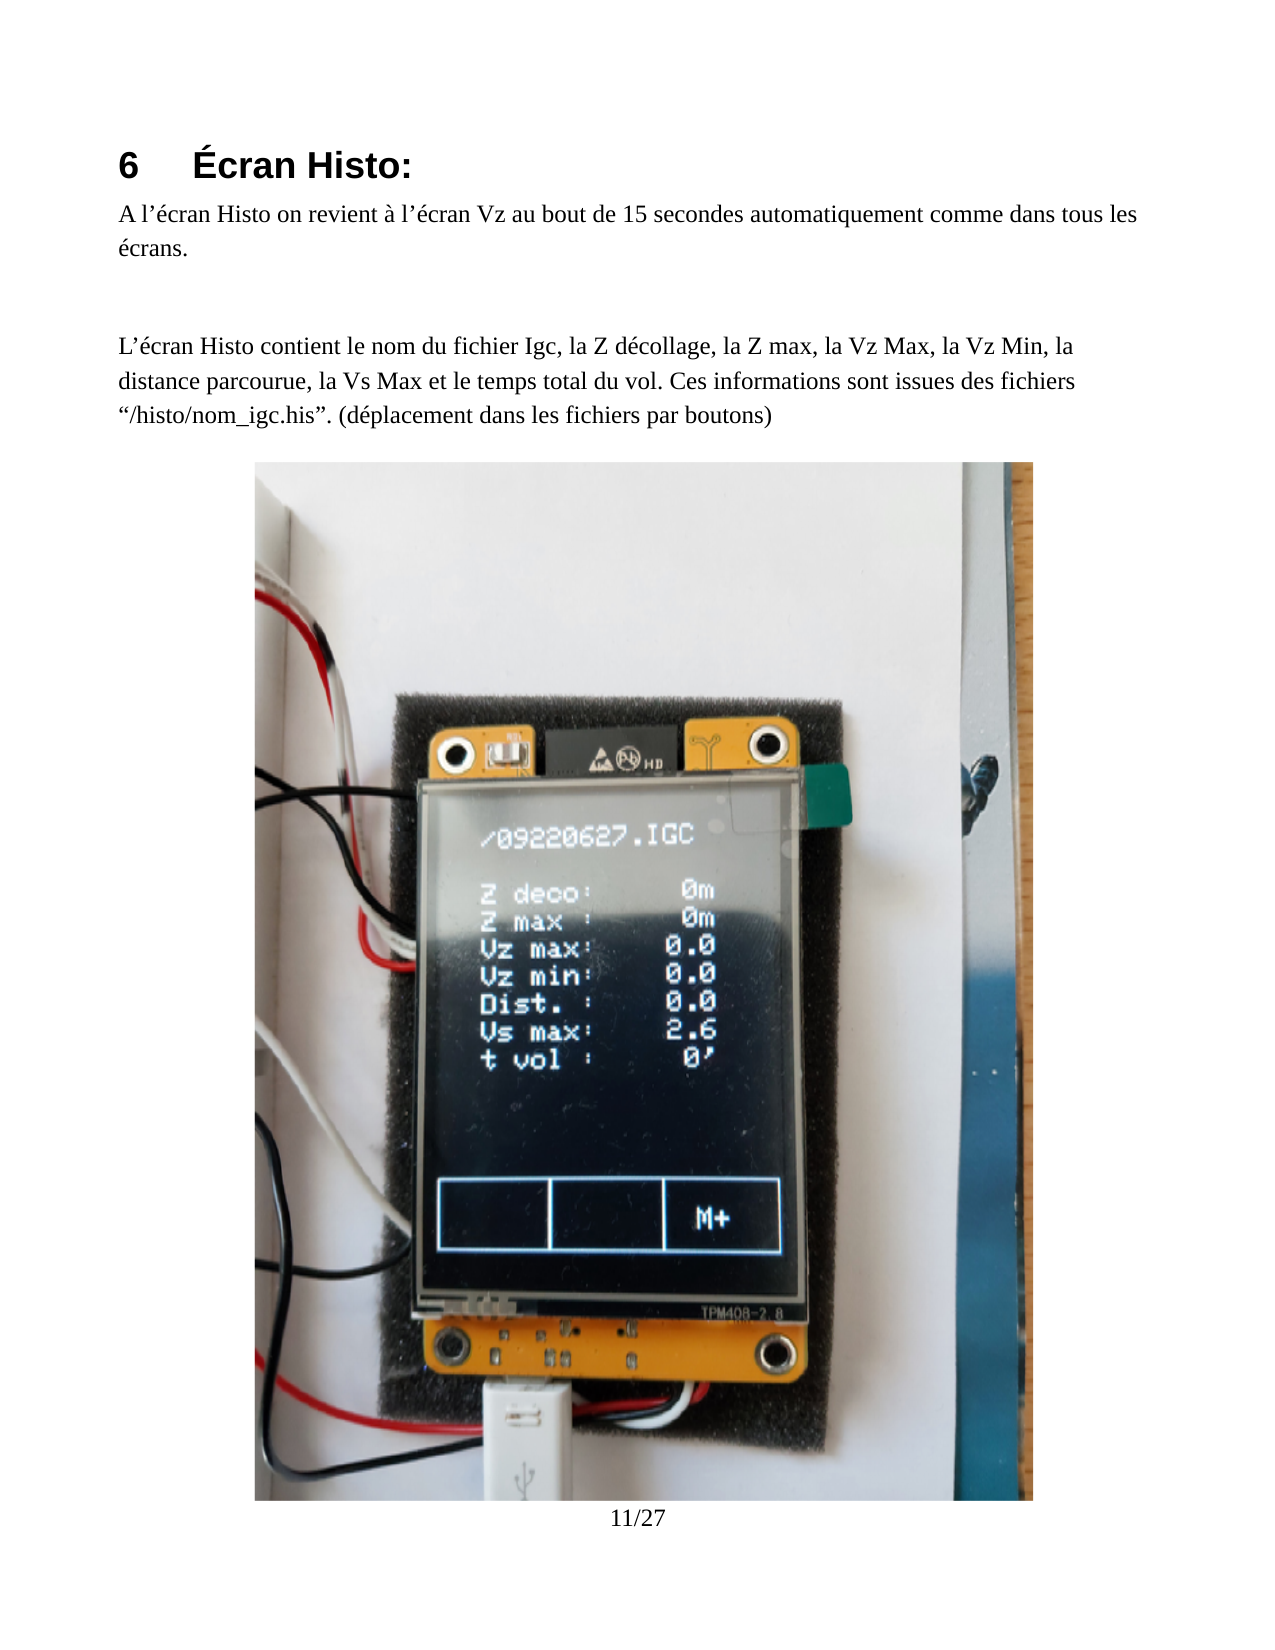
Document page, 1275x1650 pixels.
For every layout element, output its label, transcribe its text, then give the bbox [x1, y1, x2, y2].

subtitle Écran Histo: [118, 143, 1157, 186]
picture [255, 463, 1034, 1500]
text L’écran Histo contient le nom du fichier Igc, la Z décollage, la Z max, la Vz Max, la Vz Min, la distance parcourue, la Vs Max et le temps total du vol. Ces informations sont issues des fichiers “/histo/nom_igc.his”. (déplacement dans les fichiers par boutons) [118, 331, 1157, 429]
text A l’écran Histo on revient à l’écran Vz au bout de 15 secondes automatiquement comme dans tous les écrans. [118, 199, 1157, 262]
